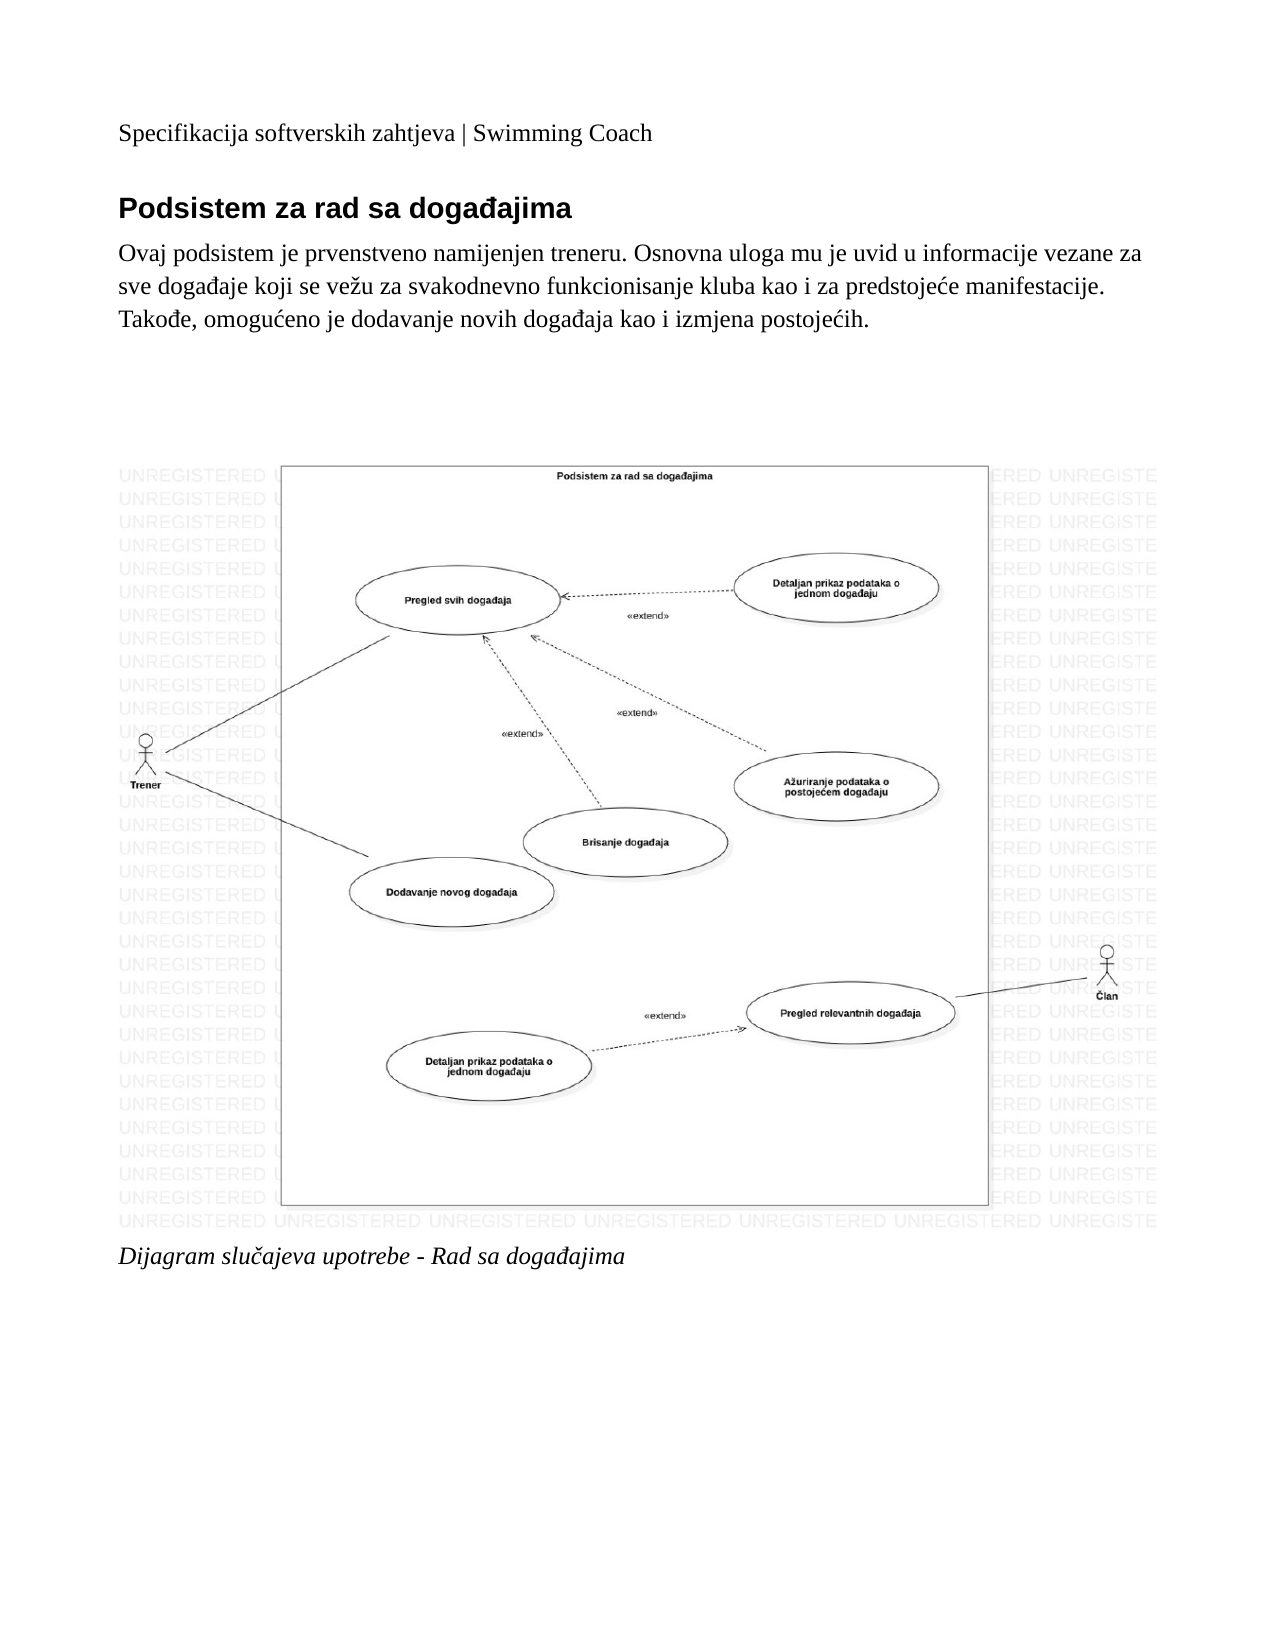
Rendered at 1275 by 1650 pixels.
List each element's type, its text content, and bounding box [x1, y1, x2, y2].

text Dijagram slučajeva upotrebe - Rad sa događajima [118, 1236, 1157, 1270]
picture [118, 459, 1157, 1236]
text Ovaj podsistem je prvenstveno namijenjen treneru. Osnovna uloga mu je uvid u informacije vezane za sve događaje koji se vežu za svakodnevno funkcionisanje kluba kao i za predstojeće manifestacije. Takođe, omogućeno je dodavanje novih događaja kao i izmjena postojećih. [118, 238, 1157, 332]
subtitle Podsistem za rad sa događajima [118, 191, 1157, 225]
